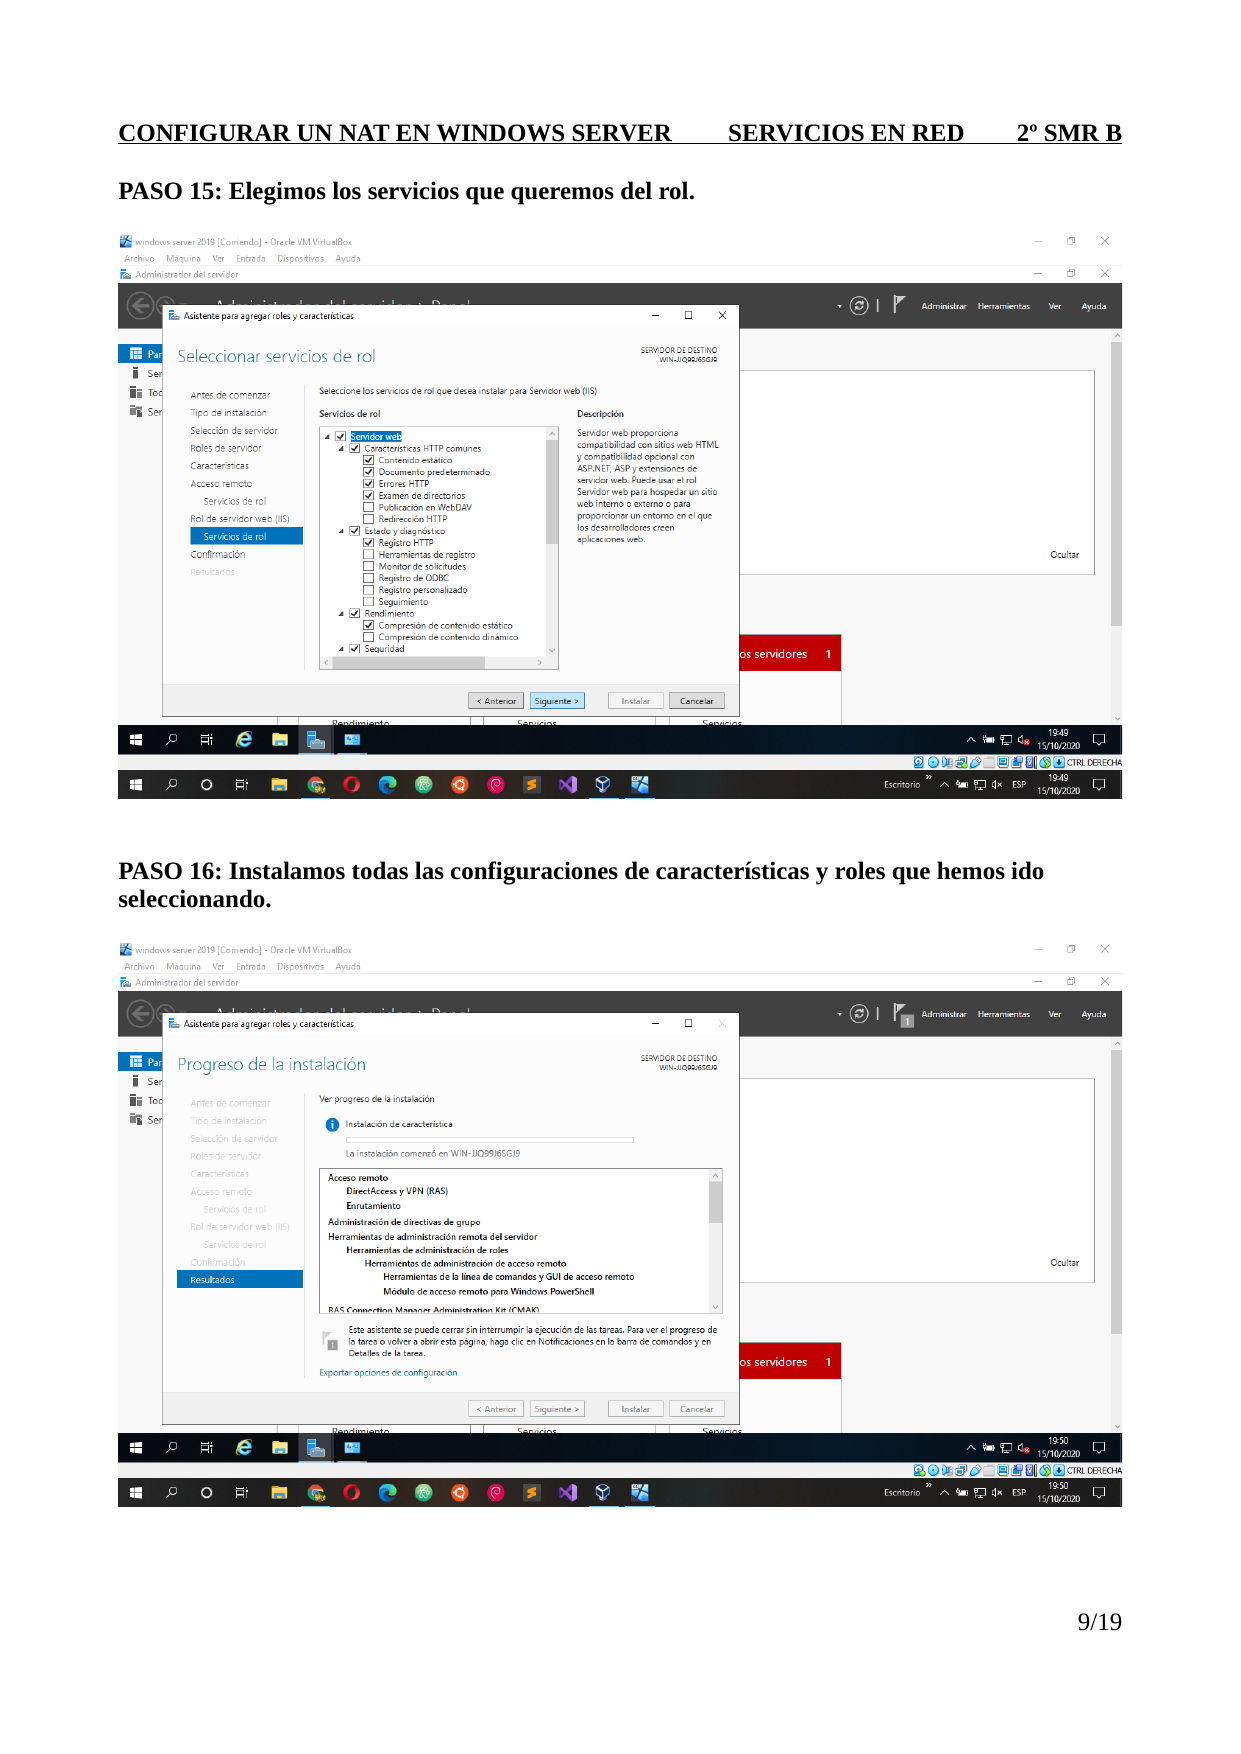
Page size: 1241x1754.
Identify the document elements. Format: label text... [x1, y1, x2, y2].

text PASO 16: Instalamos todas las configuraciones de características y roles que hemos ido seleccionando. [118, 856, 1122, 913]
picture [118, 233, 1123, 799]
picture [118, 942, 1123, 1507]
text PASO 15: Elegimos los servicios que queremos del rol. [118, 176, 1122, 205]
